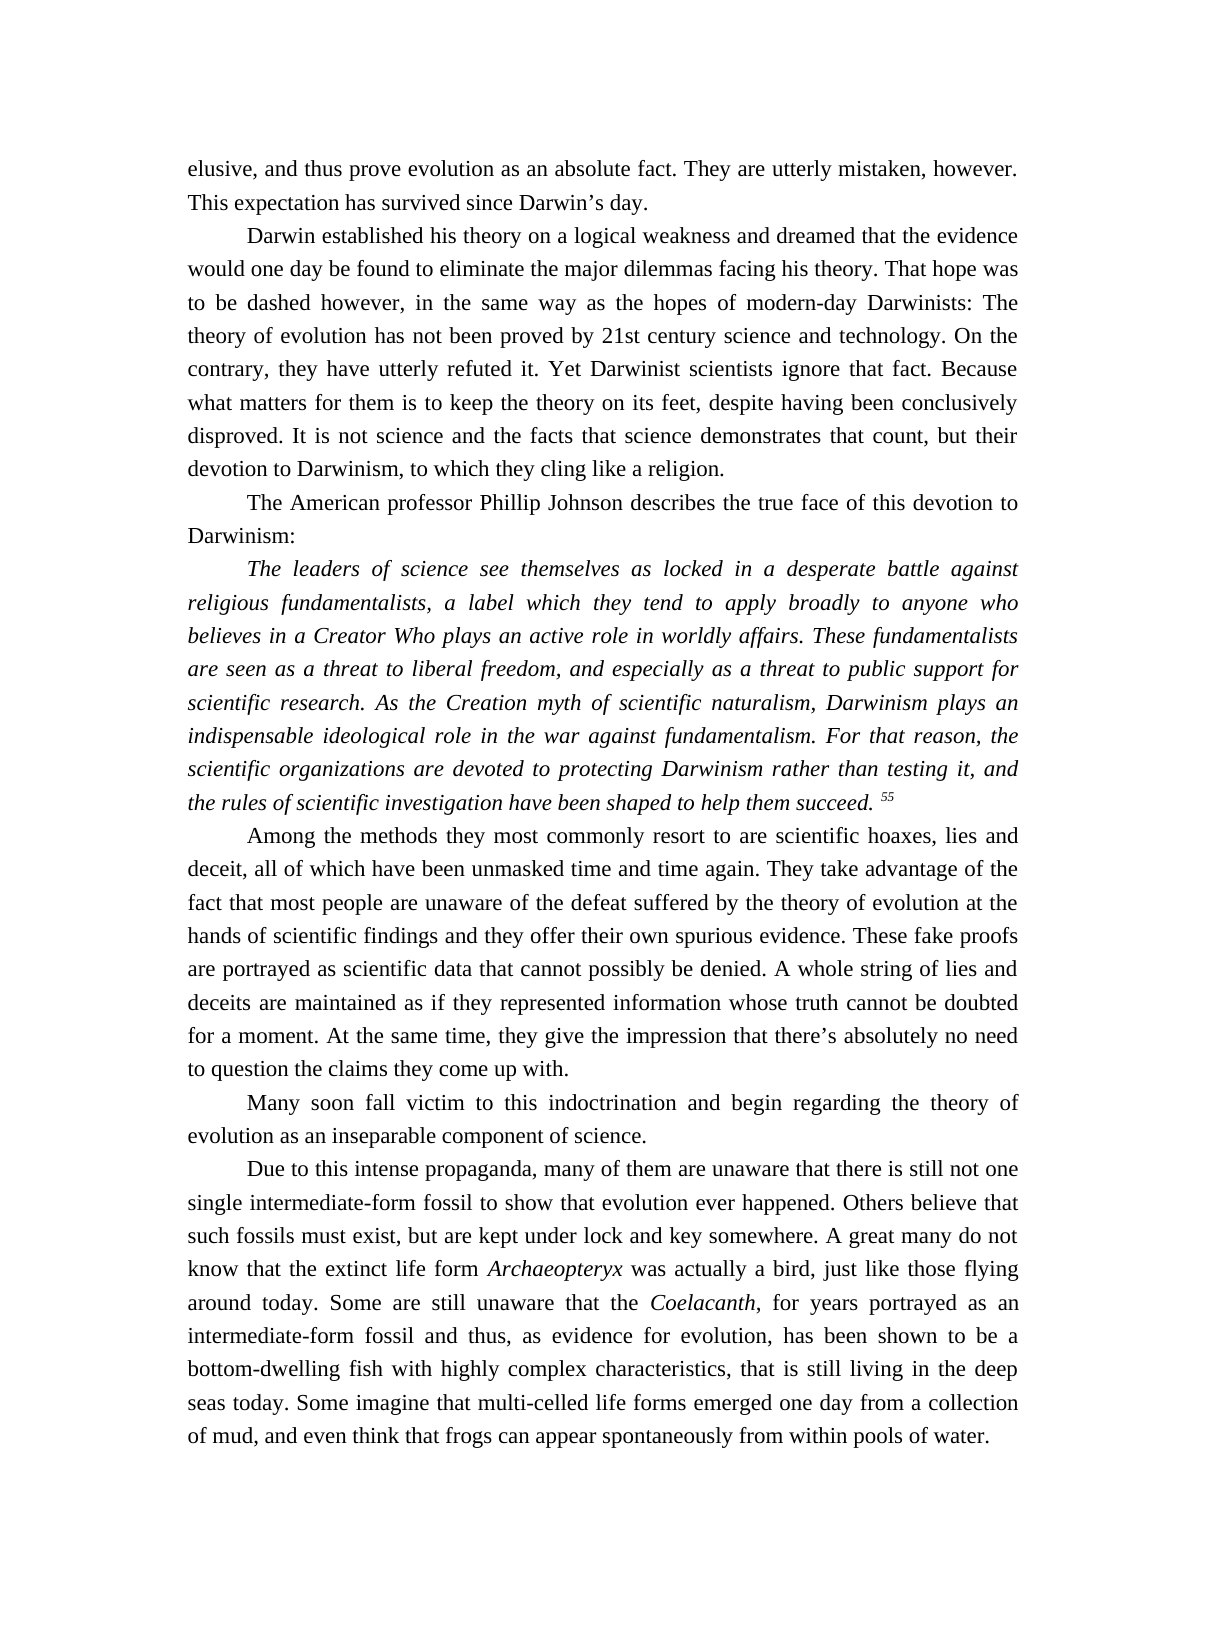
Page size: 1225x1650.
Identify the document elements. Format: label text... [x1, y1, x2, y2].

text elusive, and thus prove evolution as an absolute fact. They are utterly mistaken, however. This expectation has survived since Darwin’s day. [187, 150, 1020, 217]
text Among the methods they most commonly resort to are scientific hoaxes, lies and deceit, all of which have been unmasked time and time again. They take advantage of the fact that most people are unaware of the defeat suffered by the theory of evolution at the hands of scientific findings and they offer their own spurious evidence. These fake proofs are portrayed as scientific data that cannot possibly be denied. A whole string of lies and deceits are maintained as if they represented information whose truth cannot be doubted for a moment. At the same time, they give the impression that there’s absolutely no need to question the claims they come up with. [187, 817, 1020, 1083]
text The leaders of science see themselves as locked in a desperate battle against religious fundamentalists, a label which they tend to apply broadly to anyone who believes in a Creator Who plays an active role in worldly affairs. These fundamentalists are seen as a threat to liberal freedom, and especially as a threat to public support for scientific research. As the Creation myth of scientific naturalism, Darwinism plays an indispensable ideological role in the war against fundamentalism. For that reason, the scientific organizations are devoted to protecting Darwinism rather than testing it, and the rules of scientific investigation have been shaped to help them succeed. 55 [187, 550, 1020, 817]
text Due to this intense propaganda, many of them are unaware that there is still not one single intermediate-form fossil to show that evolution ever happened. Others believe that such fossils must exist, but are kept under lock and key somewhere. A great many do not know that the extinct life form Archaeopteryx was actually a bird, just like those flying around today. Some are still unaware that the Coelacanth, for years portrayed as an intermediate-form fossil and thus, as evidence for evolution, has been shown to be a bottom-dwelling fish with highly complex characteristics, that is still living in the deep seas today. Some imagine that multi-celled life forms emerged one day from a collection of mud, and even think that frogs can appear spontaneously from within pools of water. [187, 1150, 1020, 1450]
text Darwin established his theory on a logical weakness and dreamed that the evidence would one day be found to eliminate the major dilemmas facing his theory. That hope was to be dashed however, in the same way as the hopes of modern-day Darwinists: The theory of evolution has not been proved by 21st century science and technology. On the contrary, they have utterly refuted it. Yet Darwinist scientists ignore that fact. Because what matters for them is to keep the theory on its feet, despite having been conclusively disproved. It is not science and the facts that science demonstrates that count, but their devotion to Darwinism, to which they cling like a religion. [187, 217, 1020, 483]
text Many soon fall victim to this indoctrination and begin regarding the theory of evolution as an inseparable component of science. [187, 1083, 1020, 1150]
text The American professor Phillip Johnson describes the true face of this devotion to Darwinism: [187, 483, 1020, 550]
